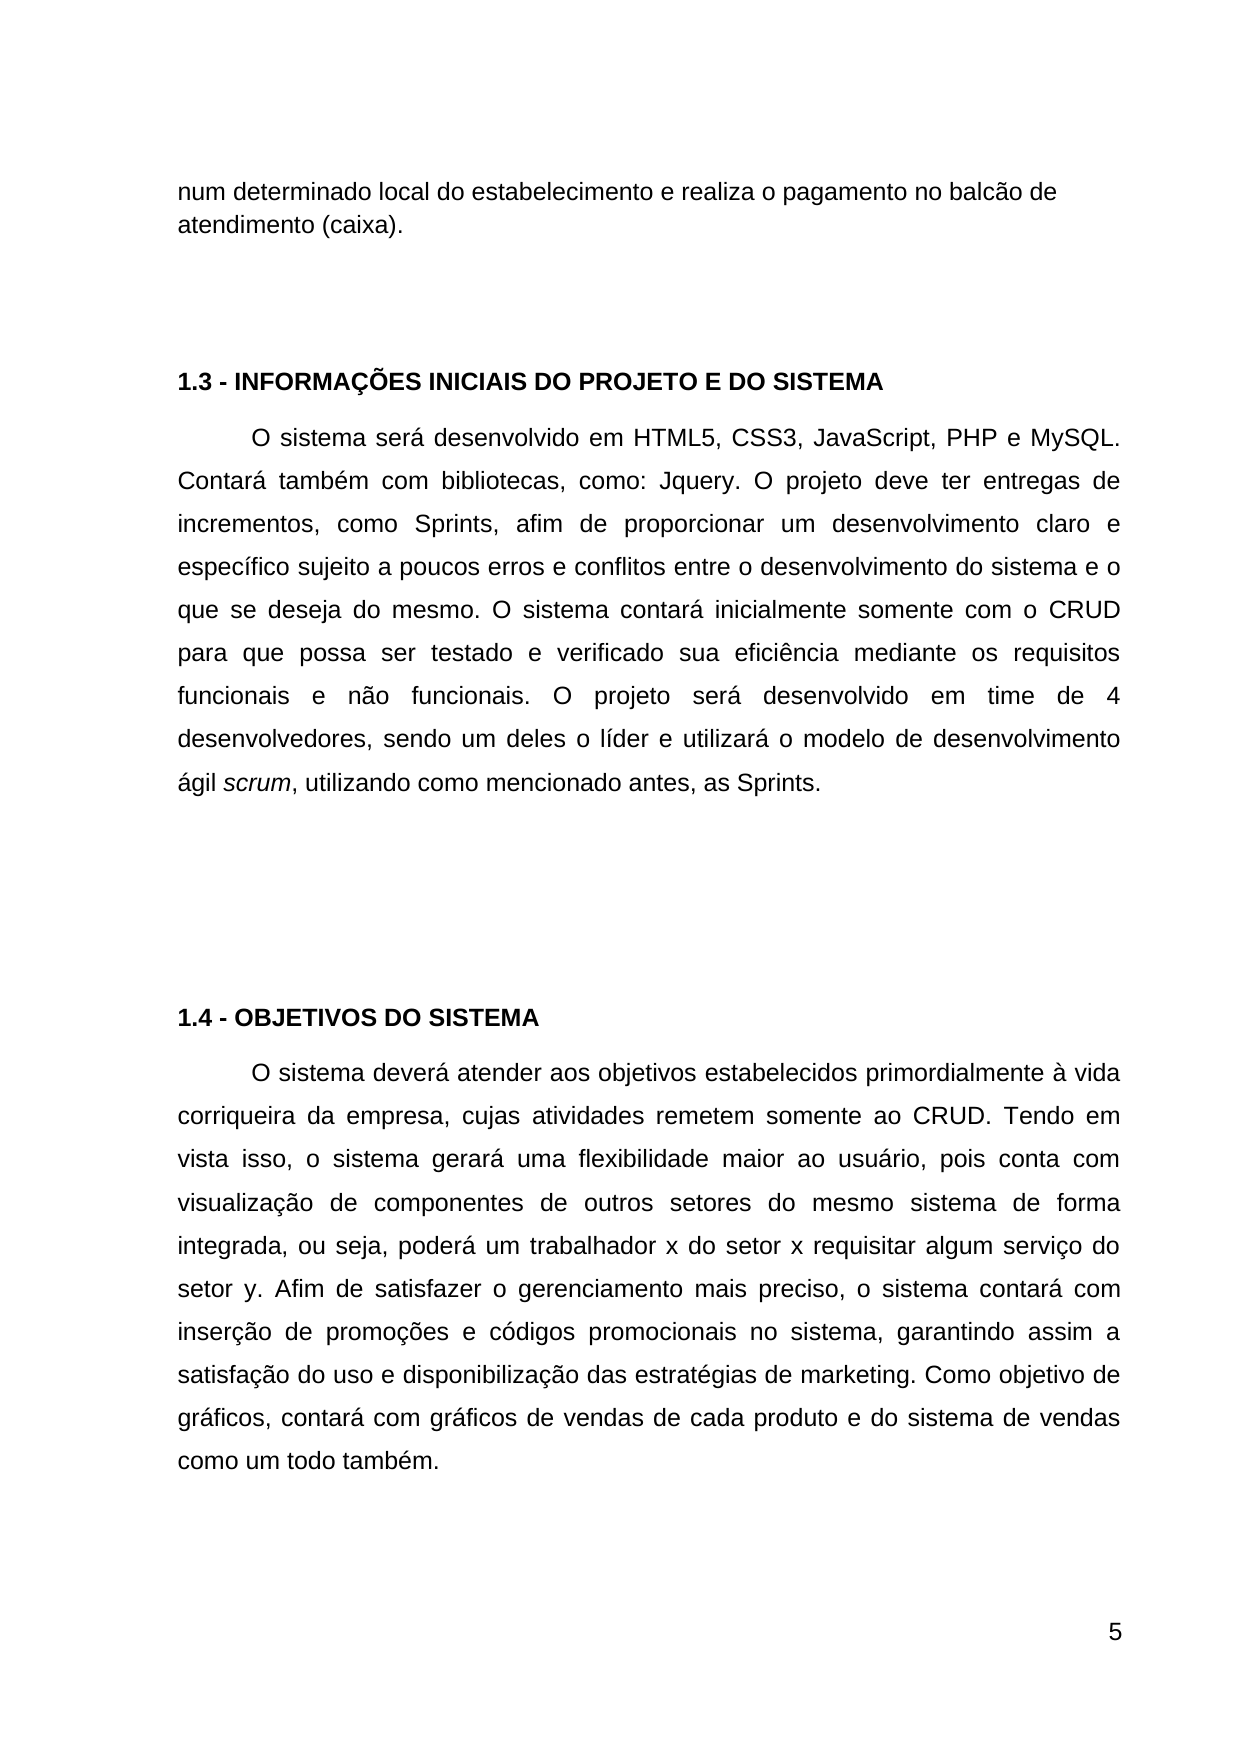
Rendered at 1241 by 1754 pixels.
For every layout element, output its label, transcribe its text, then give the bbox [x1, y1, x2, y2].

subtitle 1.4 - OBJETIVOS DO SISTEMA [177, 1003, 1122, 1031]
subtitle 1.3 - INFORMAÇÕES INICIAIS DO PROJETO E DO SISTEMA [177, 367, 1122, 396]
text O sistema deverá atender aos objetivos estabelecidos primordialmente à vida corriqueira da empresa, cujas atividades remetem somente ao CRUD. Tendo em vista isso, o sistema gerará uma flexibilidade maior ao usuário, pois conta com visualização de componentes de outros setores do mesmo sistema de forma integrada, ou seja, poderá um trabalhador x do setor x requisitar algum serviço do setor y. Afim de satisfazer o gerenciamento mais preciso, o sistema contará com inserção de promoções e códigos promocionais no sistema, garantindo assim a satisfação do uso e disponibilização das estratégias de marketing. Como objetivo de gráficos, contará com gráficos de vendas de cada produto e do sistema de vendas como um todo também. [177, 1058, 1122, 1475]
text O sistema será desenvolvido em HTML5, CSS3, JavaScript, PHP e MySQL. Contará também com bibliotecas, como: Jquery. O projeto deve ter entregas de incrementos, como Sprints, afim de proporcionar um desenvolvimento claro e específico sujeito a poucos erros e conflitos entre o desenvolvimento do sistema e o que se deseja do mesmo. O sistema contará inicialmente somente com o CRUD para que possa ser testado e verificado sua eficiência mediante os requisitos funcionais e não funcionais. O projeto será desenvolvido em time de 4 desenvolvedores, sendo um deles o líder e utilizará o modelo de desenvolvimento ágil scrum, utilizando como mencionado antes, as Sprints. [177, 423, 1122, 796]
text num determinado local do estabelecimento e realiza o pagamento no balcão de atendimento (caixa). [177, 177, 1122, 239]
